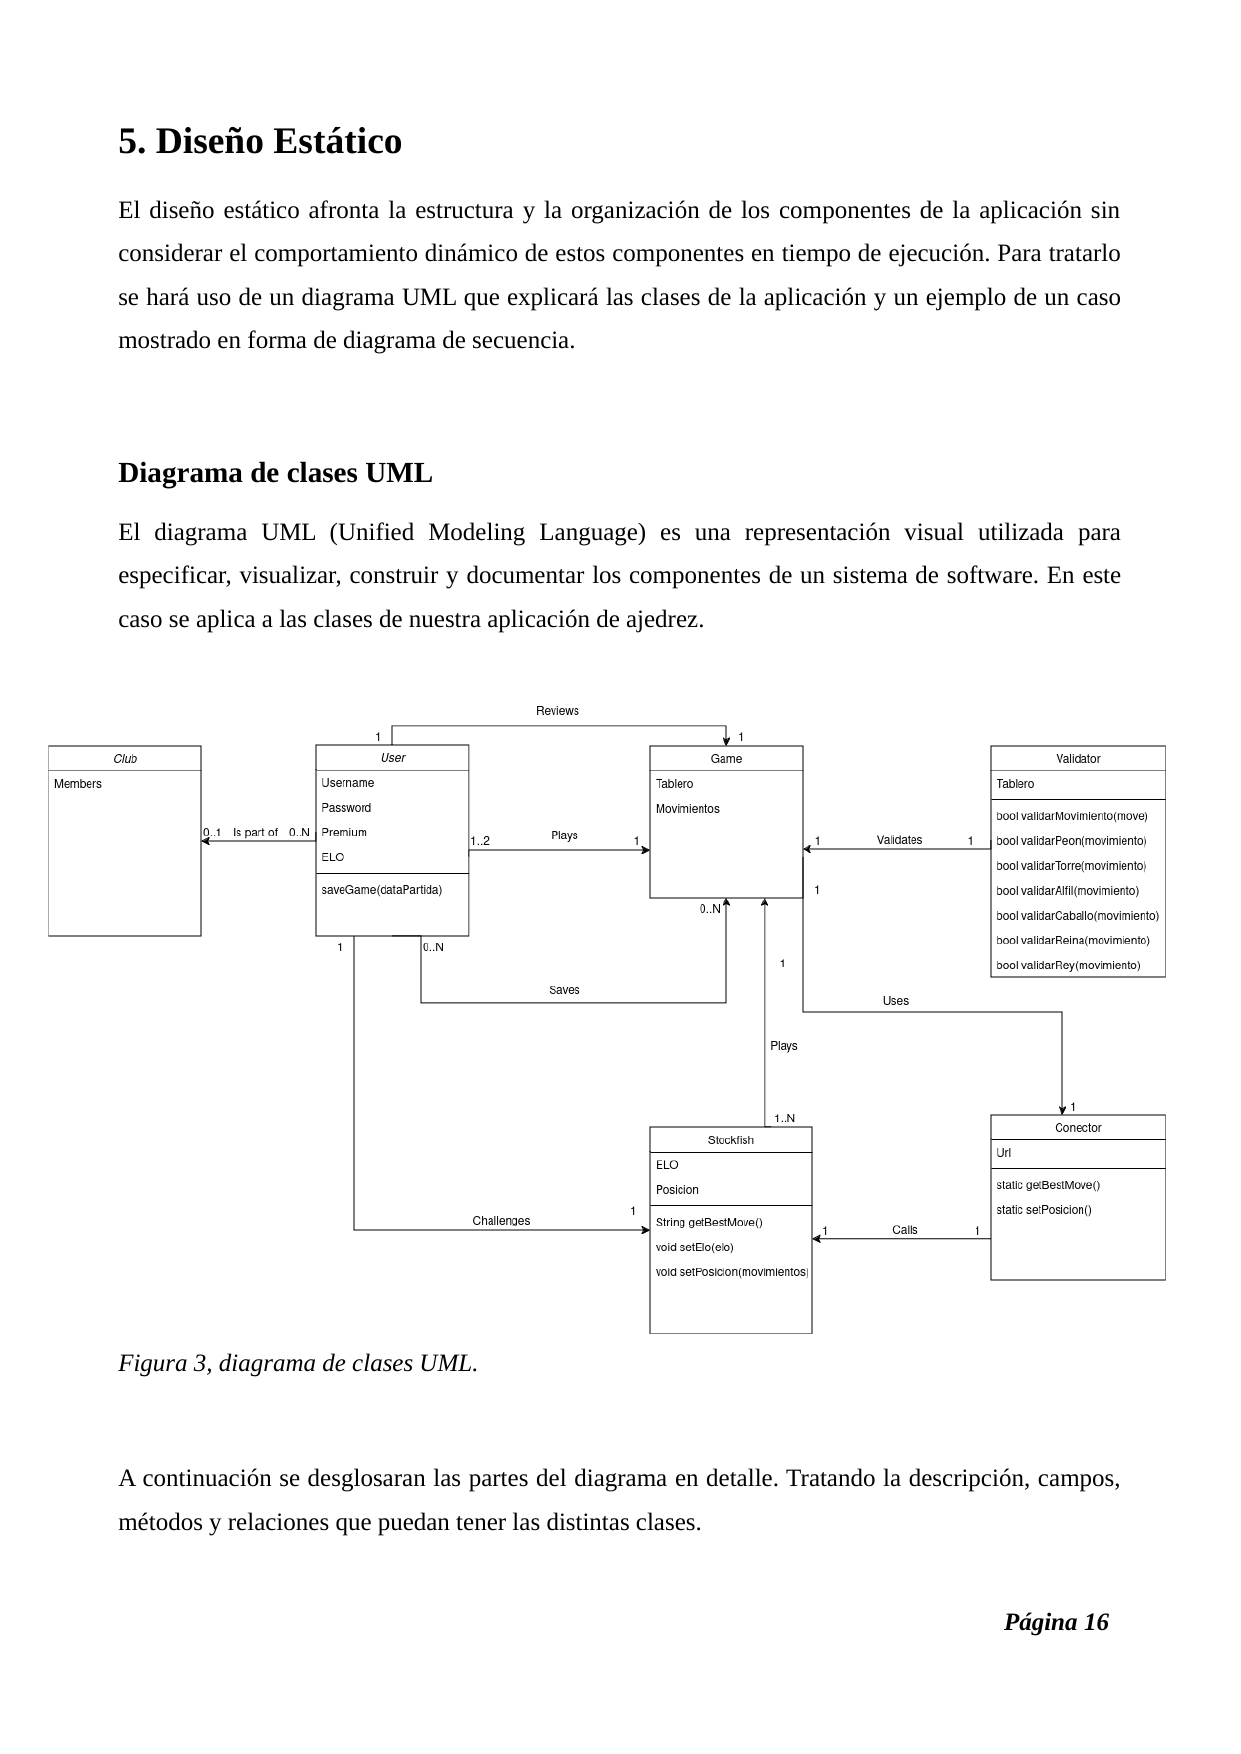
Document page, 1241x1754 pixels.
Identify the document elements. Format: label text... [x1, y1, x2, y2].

subtitle Diagrama de clases UML [118, 455, 1122, 488]
picture [48, 705, 1166, 1334]
text El diagrama UML (Unified Modeling Language) es una representación visual utilizada para especificar, visualizar, construir y documentar los componentes de un sistema de software. En este caso se aplica a las clases de nuestra aplicación de ajedrez. [118, 517, 1122, 632]
text A continuación se desglosaran las partes del diagrama en detalle. Tratando la descripción, campos, métodos y relaciones que puedan tener las distintas clases. [118, 1463, 1122, 1535]
subtitle 5. Diseño Estático [118, 118, 1122, 161]
text El diseño estático afronta la estructura y la organización de los componentes de la aplicación sin considerar el comportamiento dinámico de estos componentes en tiempo de ejecución. Para tratarlo se hará uso de un diagrama UML que explicará las clases de la aplicación y un ejemplo de un caso mostrado en forma de diagrama de secuencia. [118, 195, 1122, 353]
text Figura 3, diagrama de clases UML. [118, 1334, 1122, 1377]
